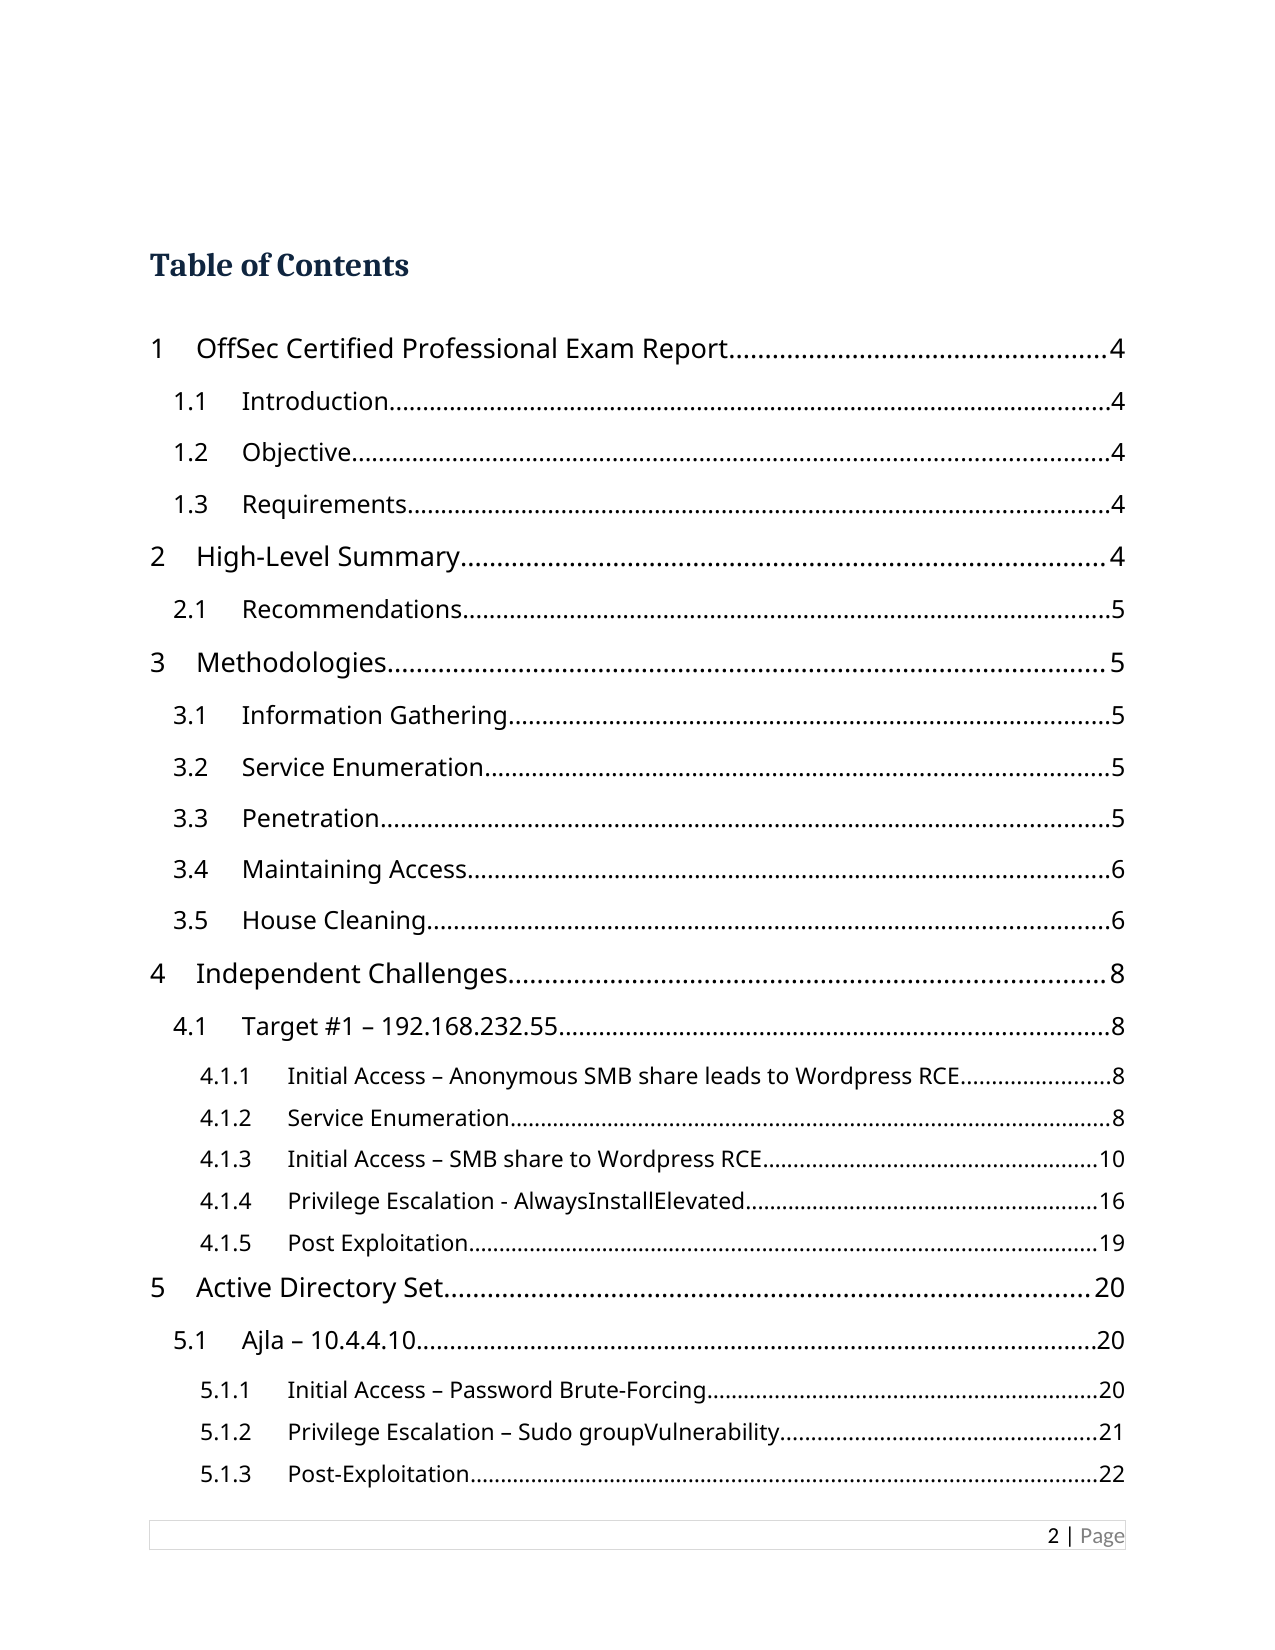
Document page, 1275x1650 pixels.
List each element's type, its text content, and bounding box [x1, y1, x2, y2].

text 4.1.1 Initial Access – Anonymous SMB share leads to Wordpress RCE 8 [200, 1060, 1125, 1091]
text 3.4 Maintaining Access 6 [173, 852, 1125, 886]
text 5.1.1 Initial Access – Password Brute-Forcing 20 [200, 1374, 1125, 1406]
text 3.2 Service Enumeration 5 [173, 749, 1125, 783]
subtitle Table of Contents [150, 247, 1125, 285]
text 1.1 Introduction 4 [173, 384, 1125, 418]
text 5.1 Ajla – 10.4.4.10 20 [173, 1323, 1125, 1357]
text 1 OffSec Certified Professional Exam Report 4 [150, 329, 1125, 366]
text 4.1.5 Post Exploitation 19 [200, 1227, 1125, 1258]
text 5.1.3 Post-Exploitation 22 [200, 1458, 1125, 1489]
text 5 Active Directory Set 20 [150, 1268, 1125, 1305]
text 4.1.3 Initial Access – SMB share to Wordpress RCE 10 [200, 1143, 1125, 1175]
text 2.1 Recommendations 5 [173, 592, 1125, 626]
text 1.2 Objective 4 [173, 435, 1125, 469]
text 4.1 Target #1 – 192.168.232.55 8 [173, 1009, 1125, 1043]
text 3.1 Information Gathering 5 [173, 698, 1125, 732]
text 5.1.2 Privilege Escalation – Sudo groupVulnerability 21 [200, 1416, 1125, 1447]
text 4 Independent Challenges 8 [150, 954, 1125, 991]
text 4.1.4 Privilege Escalation - AlwaysInstallElevated 16 [200, 1185, 1125, 1216]
text 3.5 House Cleaning 6 [173, 903, 1125, 937]
text 1.3 Requirements 4 [173, 486, 1125, 520]
text 3 Methodologies 5 [150, 643, 1125, 680]
text 3.3 Penetration 5 [173, 801, 1125, 834]
text 2 High-Level Summary 4 [150, 538, 1125, 574]
text 4.1.2 Service Enumeration 8 [200, 1102, 1125, 1133]
